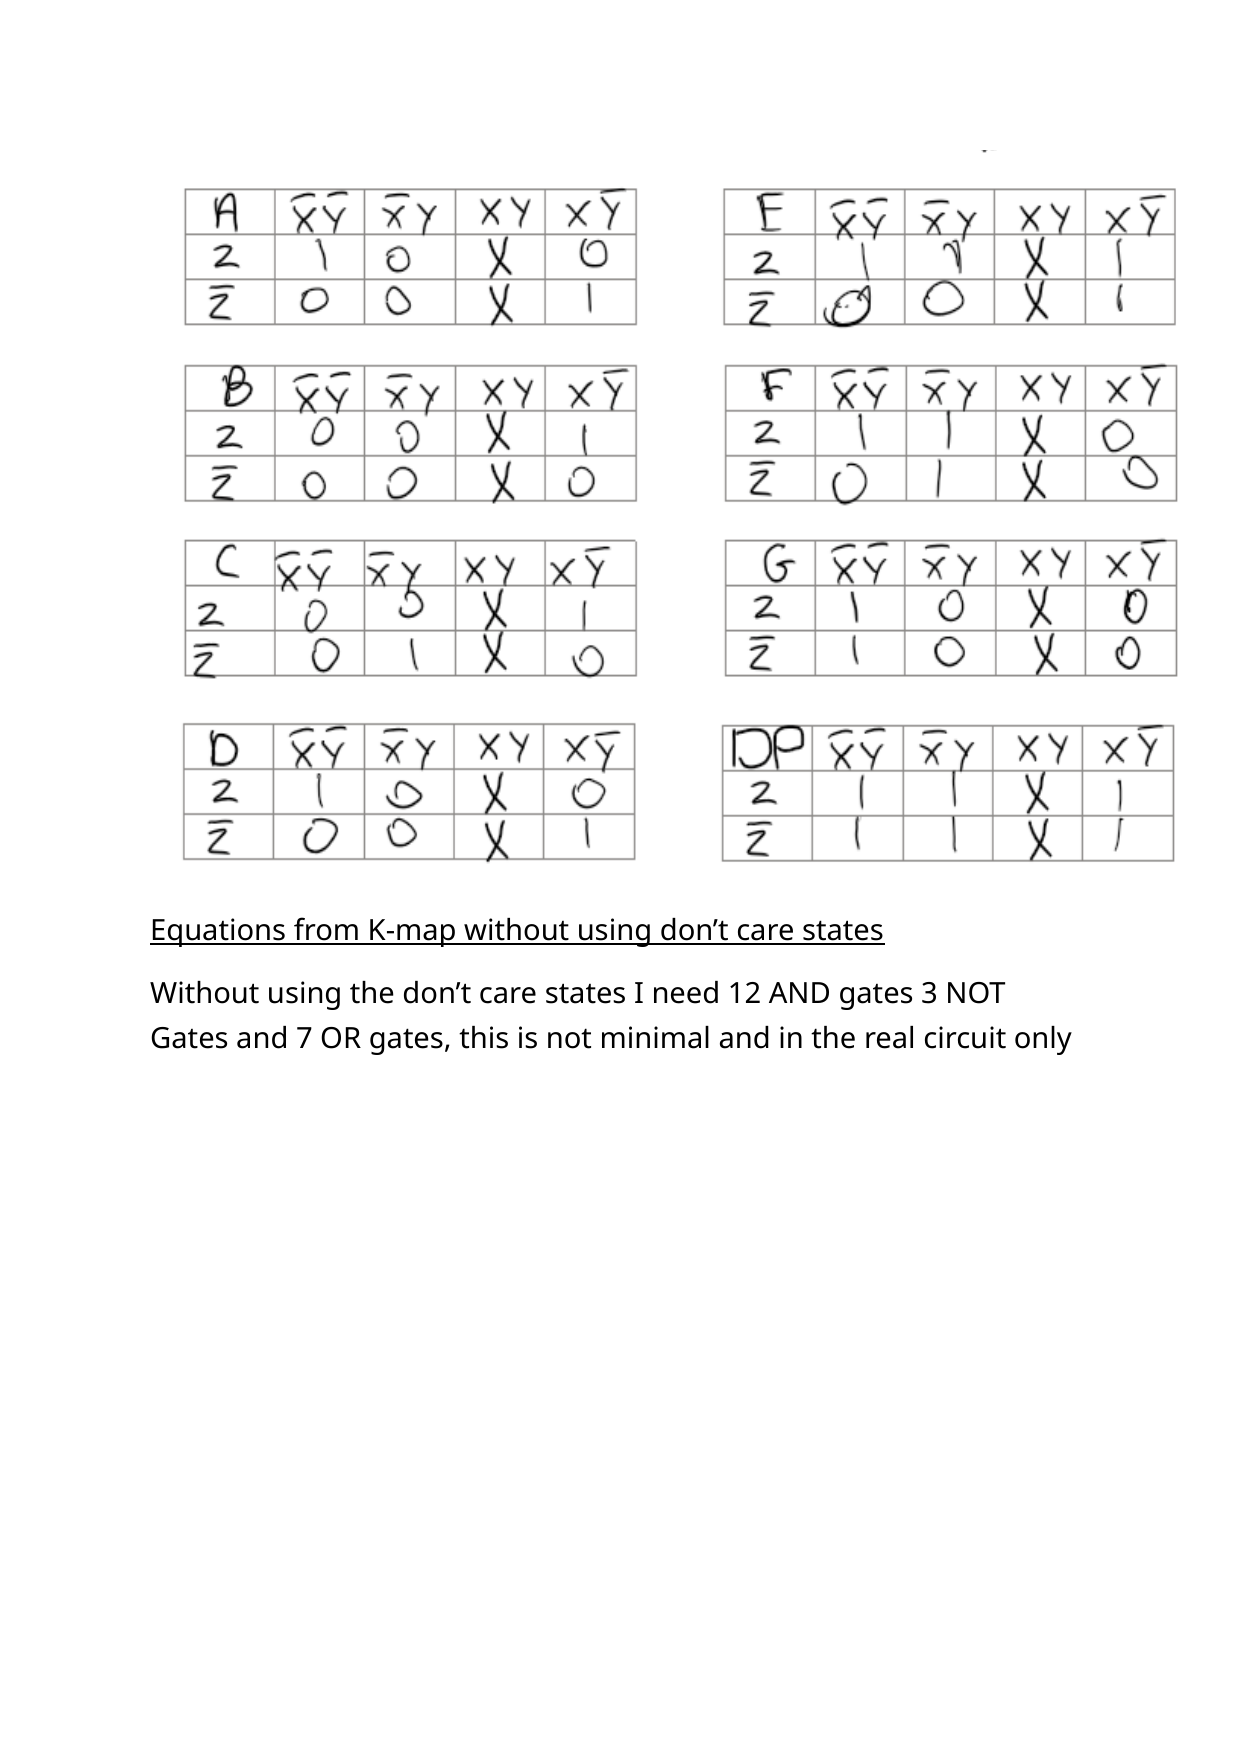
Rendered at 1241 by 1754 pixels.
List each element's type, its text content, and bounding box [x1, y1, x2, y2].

text Without using the don’t care states I need 12 AND gates 3 NOT Gates and 7 OR gates, this is not minimal and in the real circuit only [150, 972, 1090, 1057]
text Equations from K-map without using don’t care states [150, 910, 1090, 949]
